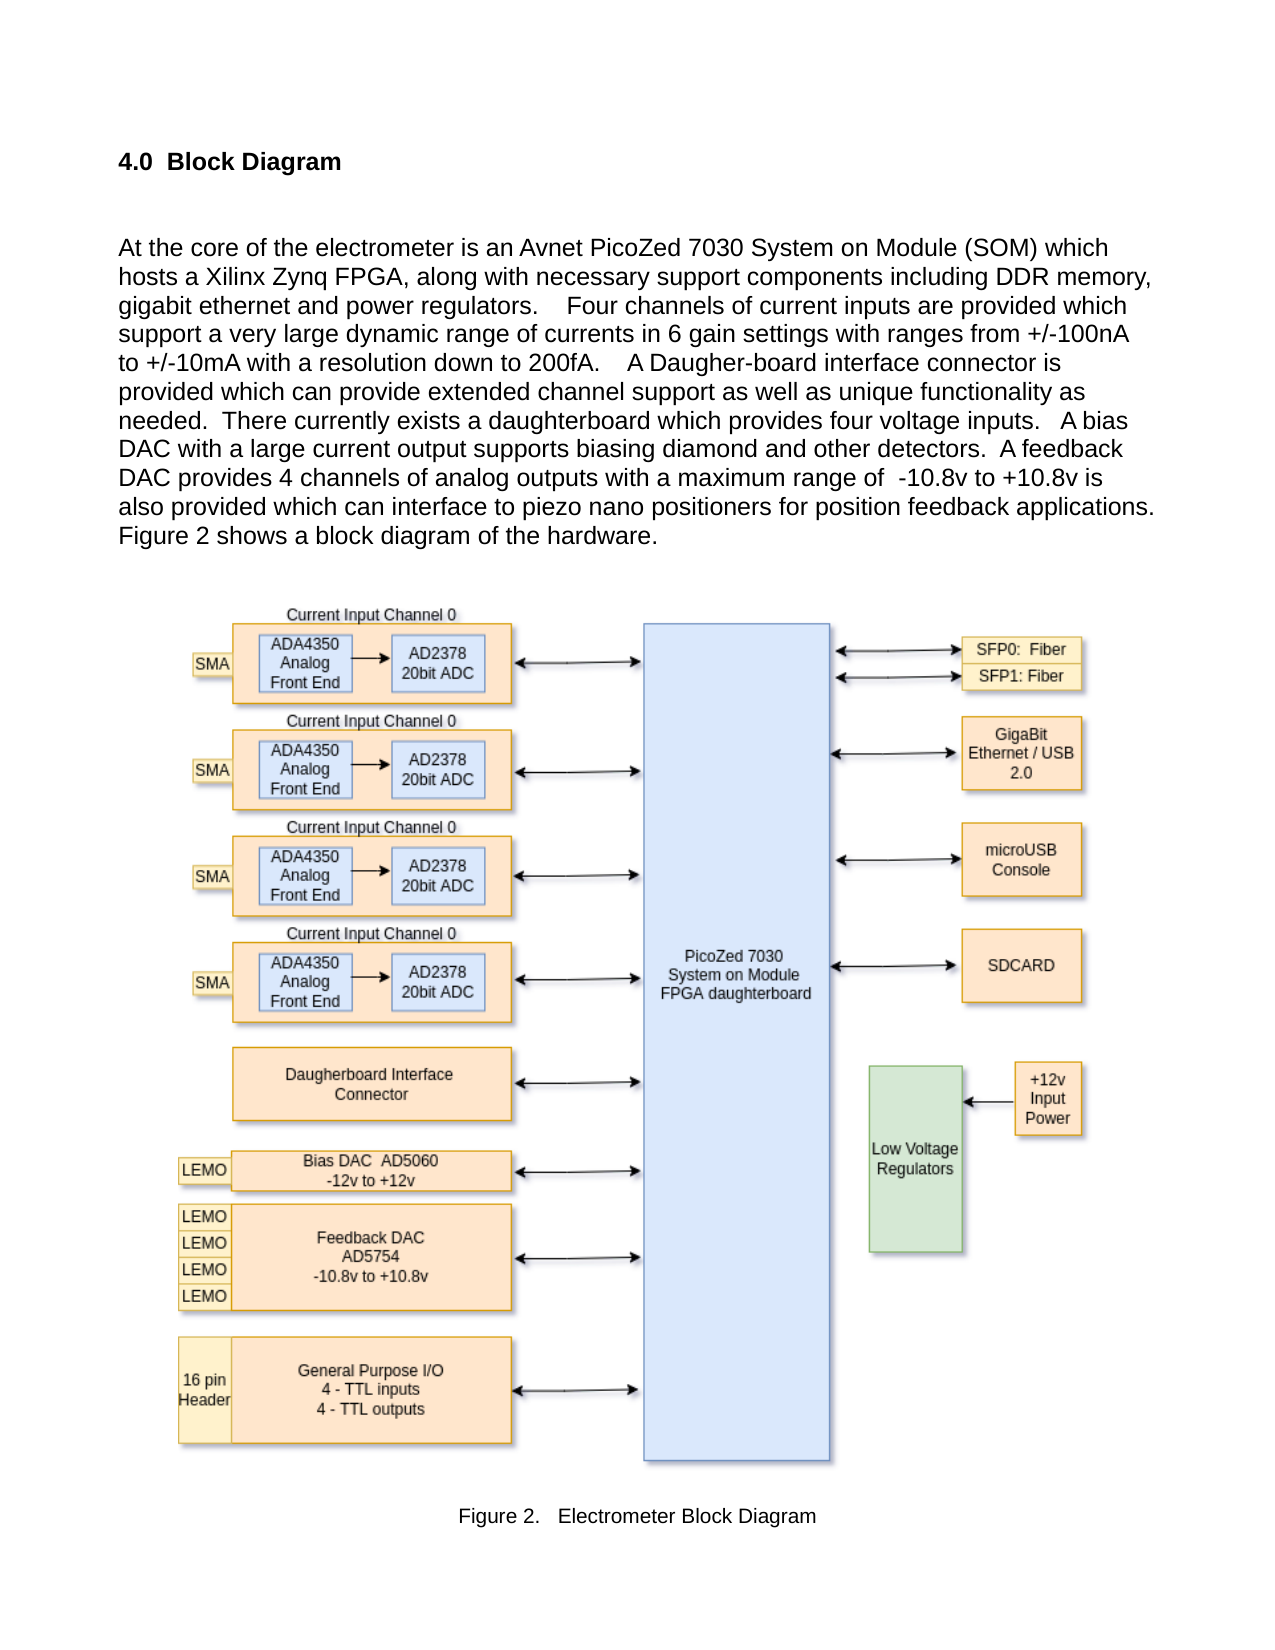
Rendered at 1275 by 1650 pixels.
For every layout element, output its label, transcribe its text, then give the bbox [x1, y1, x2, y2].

text Figure 2. Electrometer Block Diagram [118, 1504, 1157, 1528]
picture [178, 606, 1097, 1476]
text 4.0 Block Diagram [118, 147, 1157, 176]
text At the core of the electrometer is an Avnet PicoZed 7030 System on Module (SOM) which hosts a Xilinx Zynq FPGA, along with necessary support components including DDR memory, gigabit ethernet and power regulators. Four channels of current inputs are provided which support a very large dynamic range of currents in 6 gain settings with ranges from +/-100nA to +/-10mA with a resolution down to 200fA. A Daugher-board interface connector is provided which can provide extended channel support as well as unique functionality as needed. There currently exists a daughterboard which provides four voltage inputs. A bias DAC with a large current output supports biasing diamond and other detectors. A feedback DAC provides 4 channels of analog outputs with a maximum range of -10.8v to +10.8v is also provided which can interface to piezo nano positioners for position feedback applications. Figure 2 shows a block diagram of the hardware. [118, 233, 1157, 549]
